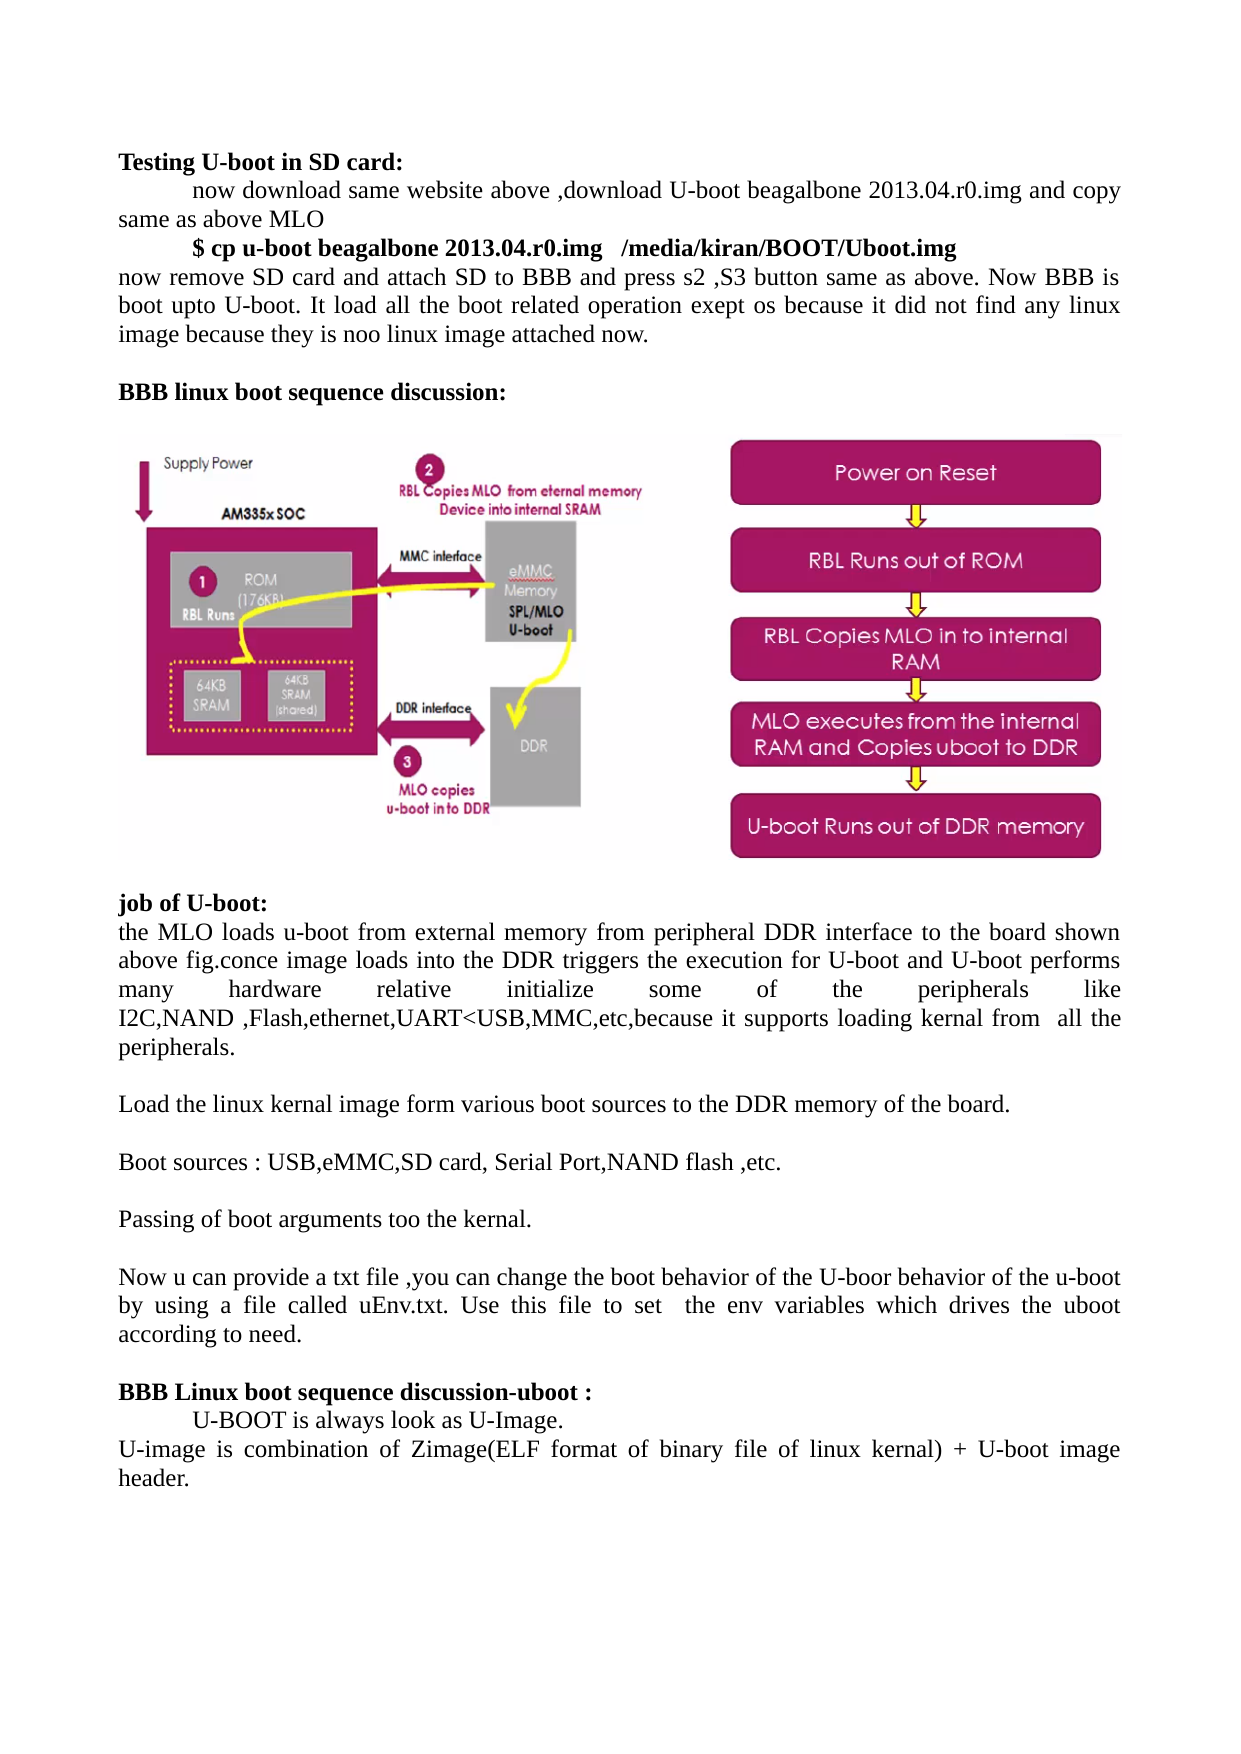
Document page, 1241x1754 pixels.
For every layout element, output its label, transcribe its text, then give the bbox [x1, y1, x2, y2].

text Now u can provide a txt file ,you can change the boot behavior of the U-boor behavior of the u-boot by using a file called uEnv.txt. Use this file to set the env variables which drives the uboot according to need. [118, 1262, 1122, 1348]
text job of U-boot: [118, 888, 1122, 917]
picture [118, 434, 1123, 860]
text Boot sources : USB,eMMC,SD card, Serial Port,NAND flash ,etc. [118, 1147, 1122, 1175]
text the MLO loads u-boot from external memory from peripheral DDR interface to the board shown above fig.conce image loads into the DDR triggers the execution for U-boot and U-boot performs many hardware relative initialize some of the peripherals like I2C,NAND ,Flash,ethernet,UART<USB,MMC,etc,because it supports loading kernal from all the peripherals. [118, 917, 1122, 1060]
text Testing U-boot in SD card: [118, 147, 1122, 176]
text BBB linux boot sequence discussion: [118, 377, 1122, 406]
text now remove SD card and attach SD to BBB and press s2 ,S3 button same as above. Now BBB is boot upto U-boot. It load all the boot related operation exept os because it did not find any linux image because they is noo linux image attached now. [118, 262, 1122, 348]
text now download same website above ,download U-boot beagalbone 2013.04.r0.img and copy same as above MLO [118, 176, 1122, 233]
text BBB Linux boot sequence discussion-uboot : [118, 1377, 1122, 1405]
text U-BOOT is always look as U-Image. [118, 1405, 1122, 1434]
text U-image is combination of Zimage(ELF format of binary file of linux kernal) + U-boot image header. [118, 1434, 1122, 1492]
text Passing of boot arguments too the kernal. [118, 1204, 1122, 1233]
text $ cp u-boot beagalbone 2013.04.r0.img /media/kiran/BOOT/Uboot.img [118, 233, 1122, 262]
text Load the linux kernal image form various boot sources to the DDR memory of the board. [118, 1089, 1122, 1118]
